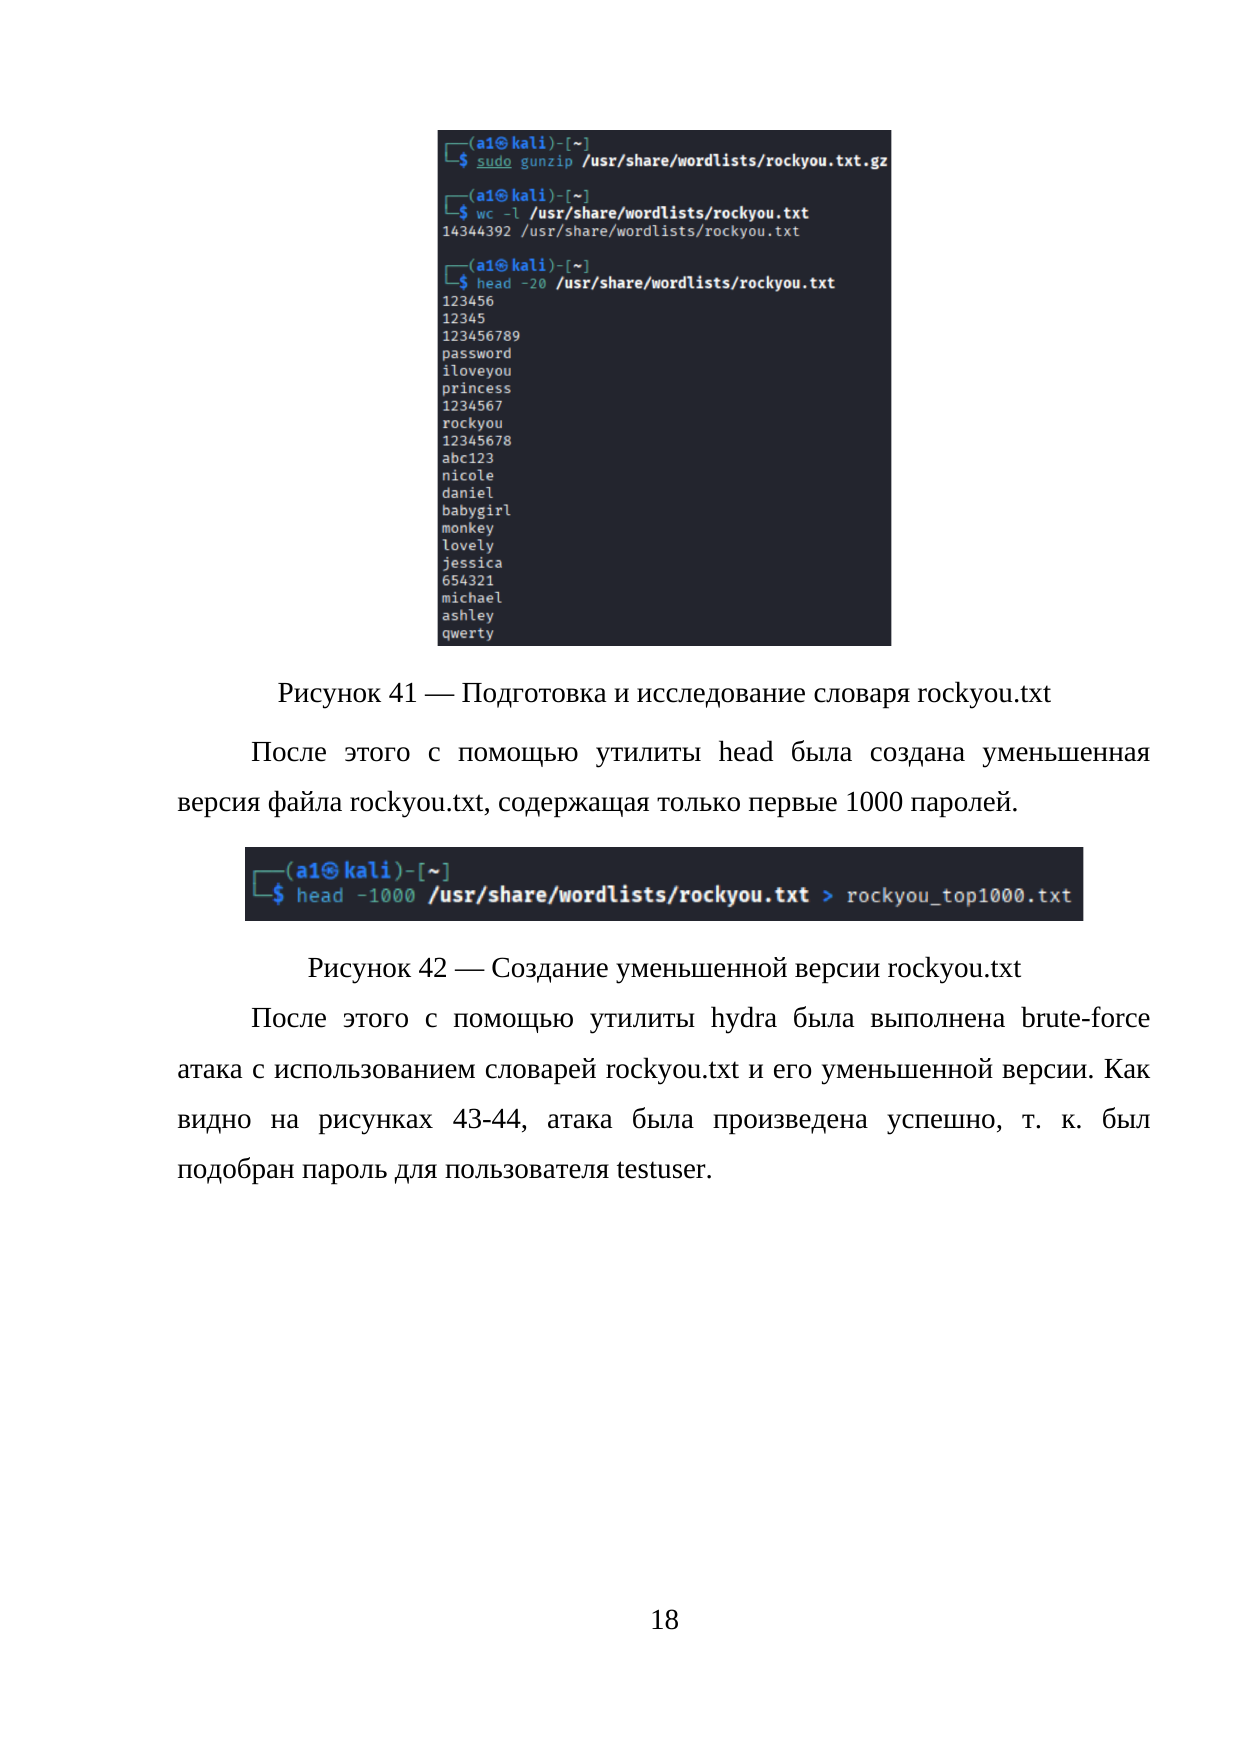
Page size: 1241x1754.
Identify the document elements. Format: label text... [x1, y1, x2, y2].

text После этого с помощью утилиты head была создана уменьшенная версия файла rockyou.txt, содержащая только первые 1000 паролей. [177, 734, 1152, 818]
text Рисунок 41 — Подготовка и исследование словаря rockyou.txt [236, 131, 1093, 709]
text Рисунок 42 — Создание уменьшенной версии rockyou.txt [177, 847, 1152, 984]
picture [245, 847, 1084, 921]
picture [437, 130, 892, 646]
text После этого с помощью утилиты hydra была выполнена brute-force атака с использованием словарей rockyou.txt и его уменьшенной версии. Как видно на рисунках 43-44, атака была произведена успешно, т. к. был подобран пароль для пользователя testuser. [177, 1001, 1152, 1185]
